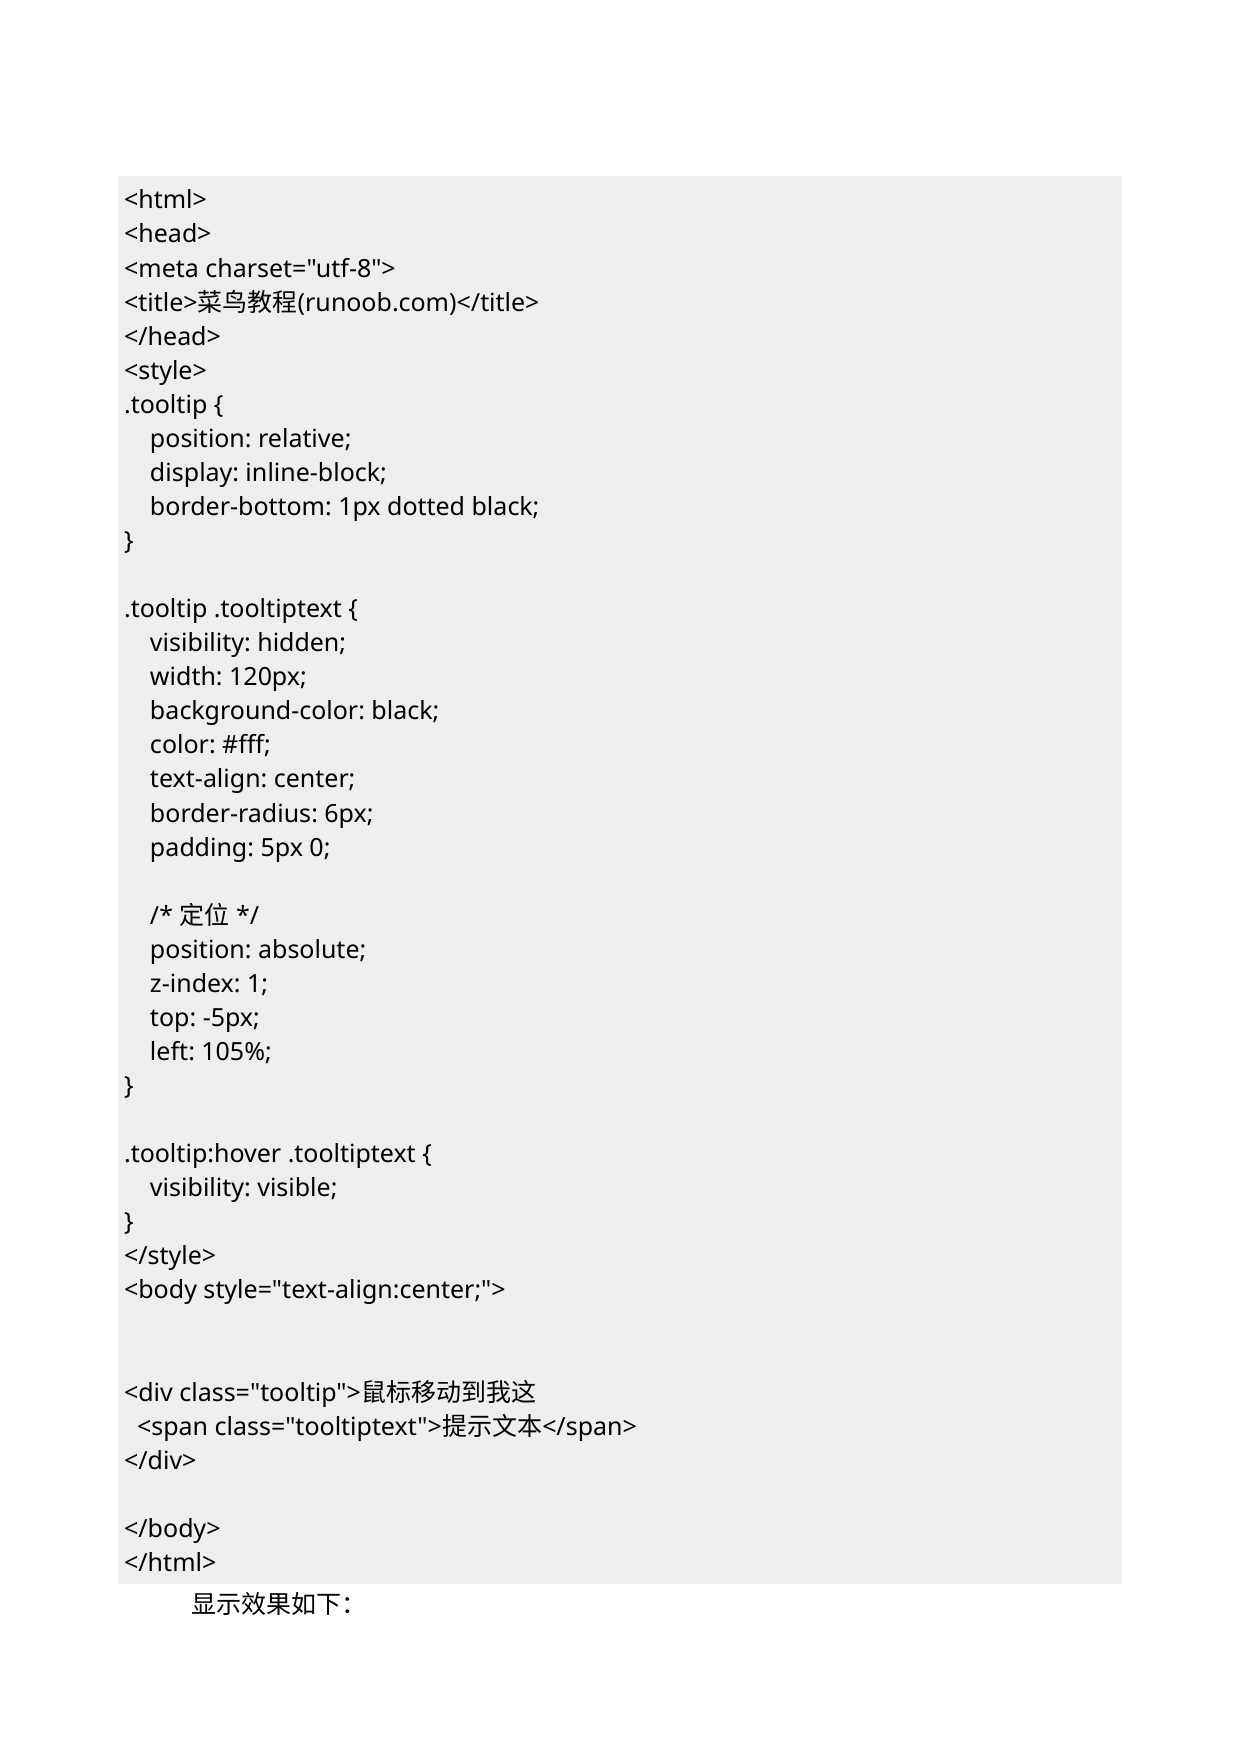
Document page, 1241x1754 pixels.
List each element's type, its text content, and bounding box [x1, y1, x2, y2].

table_header <html> <head> <meta charset="utf-8"> <title>菜鸟教程(runoob.com)</title> </head> <style> .tooltip { position: relative; display: inline-block; border-bottom: 1px dotted black; } .tooltip .tooltiptext { visibility: hidden; width: 120px; background-color: black; color: #fff; text-align: center; border-radius: 6px; padding: 5px 0; /* 定位 */ position: absolute; z-index: 1; top: -5px; left: 105%; } .tooltip:hover .tooltiptext { visibility: visible; } </style> <body style="text-align:center;"> <div class="tooltip">鼠标移动到我这 <span class="tooltiptext">提示文本</span> </div> </body> </html> [118, 176, 1122, 1584]
text 显示效果如下： [118, 1584, 1122, 1621]
